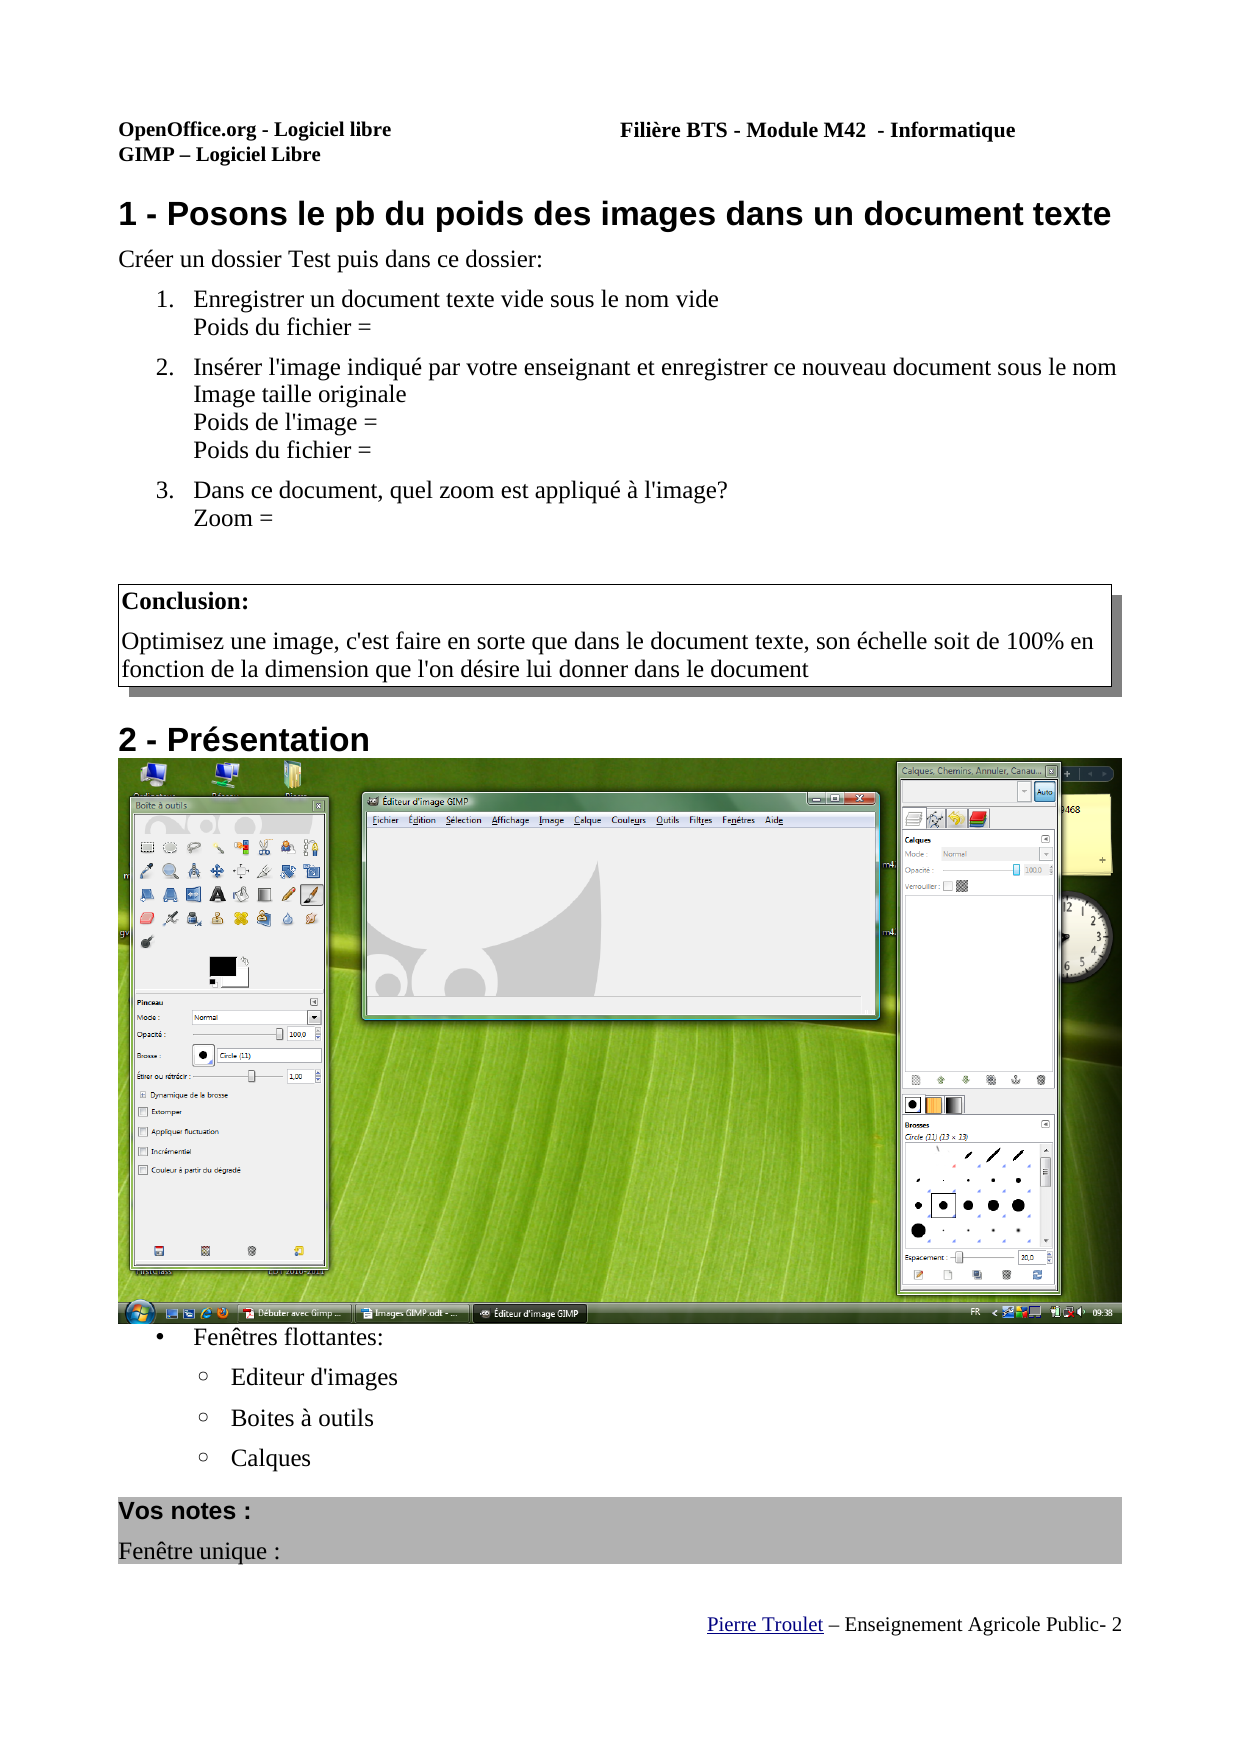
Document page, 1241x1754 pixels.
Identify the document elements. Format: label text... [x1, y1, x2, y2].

list Editeur d'images [193, 1363, 1122, 1391]
subtitle Posons le pb du poids des images dans un document texte [118, 195, 1122, 232]
text Fenêtre unique : [118, 1537, 1122, 1564]
text Créer un dossier Test puis dans ce dossier: [118, 245, 1122, 272]
list Boites à outils [193, 1404, 1122, 1431]
list Enregistrer un document texte vide sous le nom vide Poids du fichier = [156, 285, 1122, 340]
subtitle Présentation [118, 722, 1122, 758]
picture [118, 758, 1122, 1324]
subtitle Vos notes : [118, 1497, 1122, 1524]
text Optimisez une image, c'est faire en sorte que dans le document texte, son échelle soit de 100% en fonction de la dimension que l'on désire lui donner dans le document [119, 624, 1111, 686]
text Conclusion: [119, 585, 1111, 615]
list Fenêtres flottantes: [156, 1324, 1122, 1351]
list Calques [193, 1444, 1122, 1472]
list Insérer l'image indiqué par votre enseignant et enregistrer ce nouveau document sous le nom Image taille originale Poids de l'image = Poids du fichier = [156, 353, 1122, 464]
list Dans ce document, quel zoom est appliqué à l'image? Zoom = [156, 476, 1122, 532]
